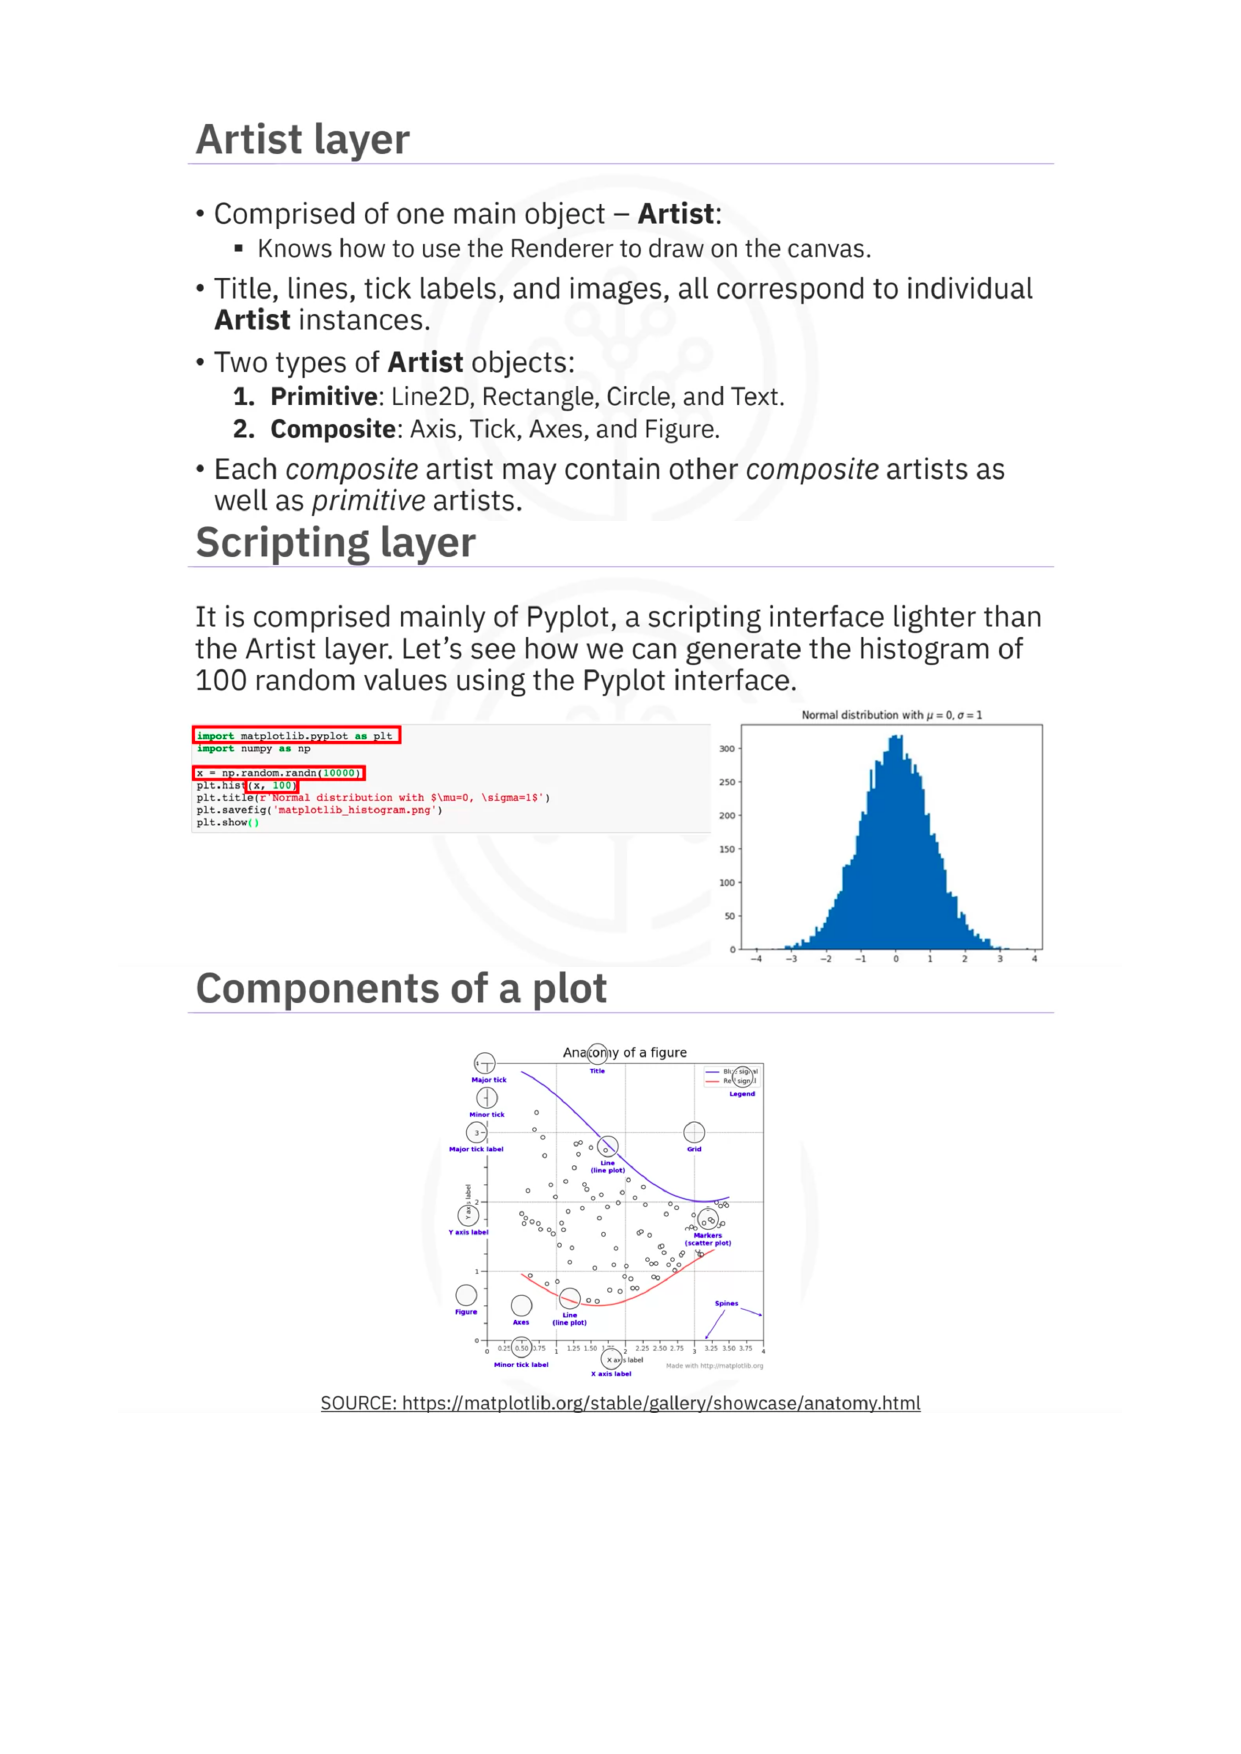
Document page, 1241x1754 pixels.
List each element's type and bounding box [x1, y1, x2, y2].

picture [118, 118, 1123, 1413]
